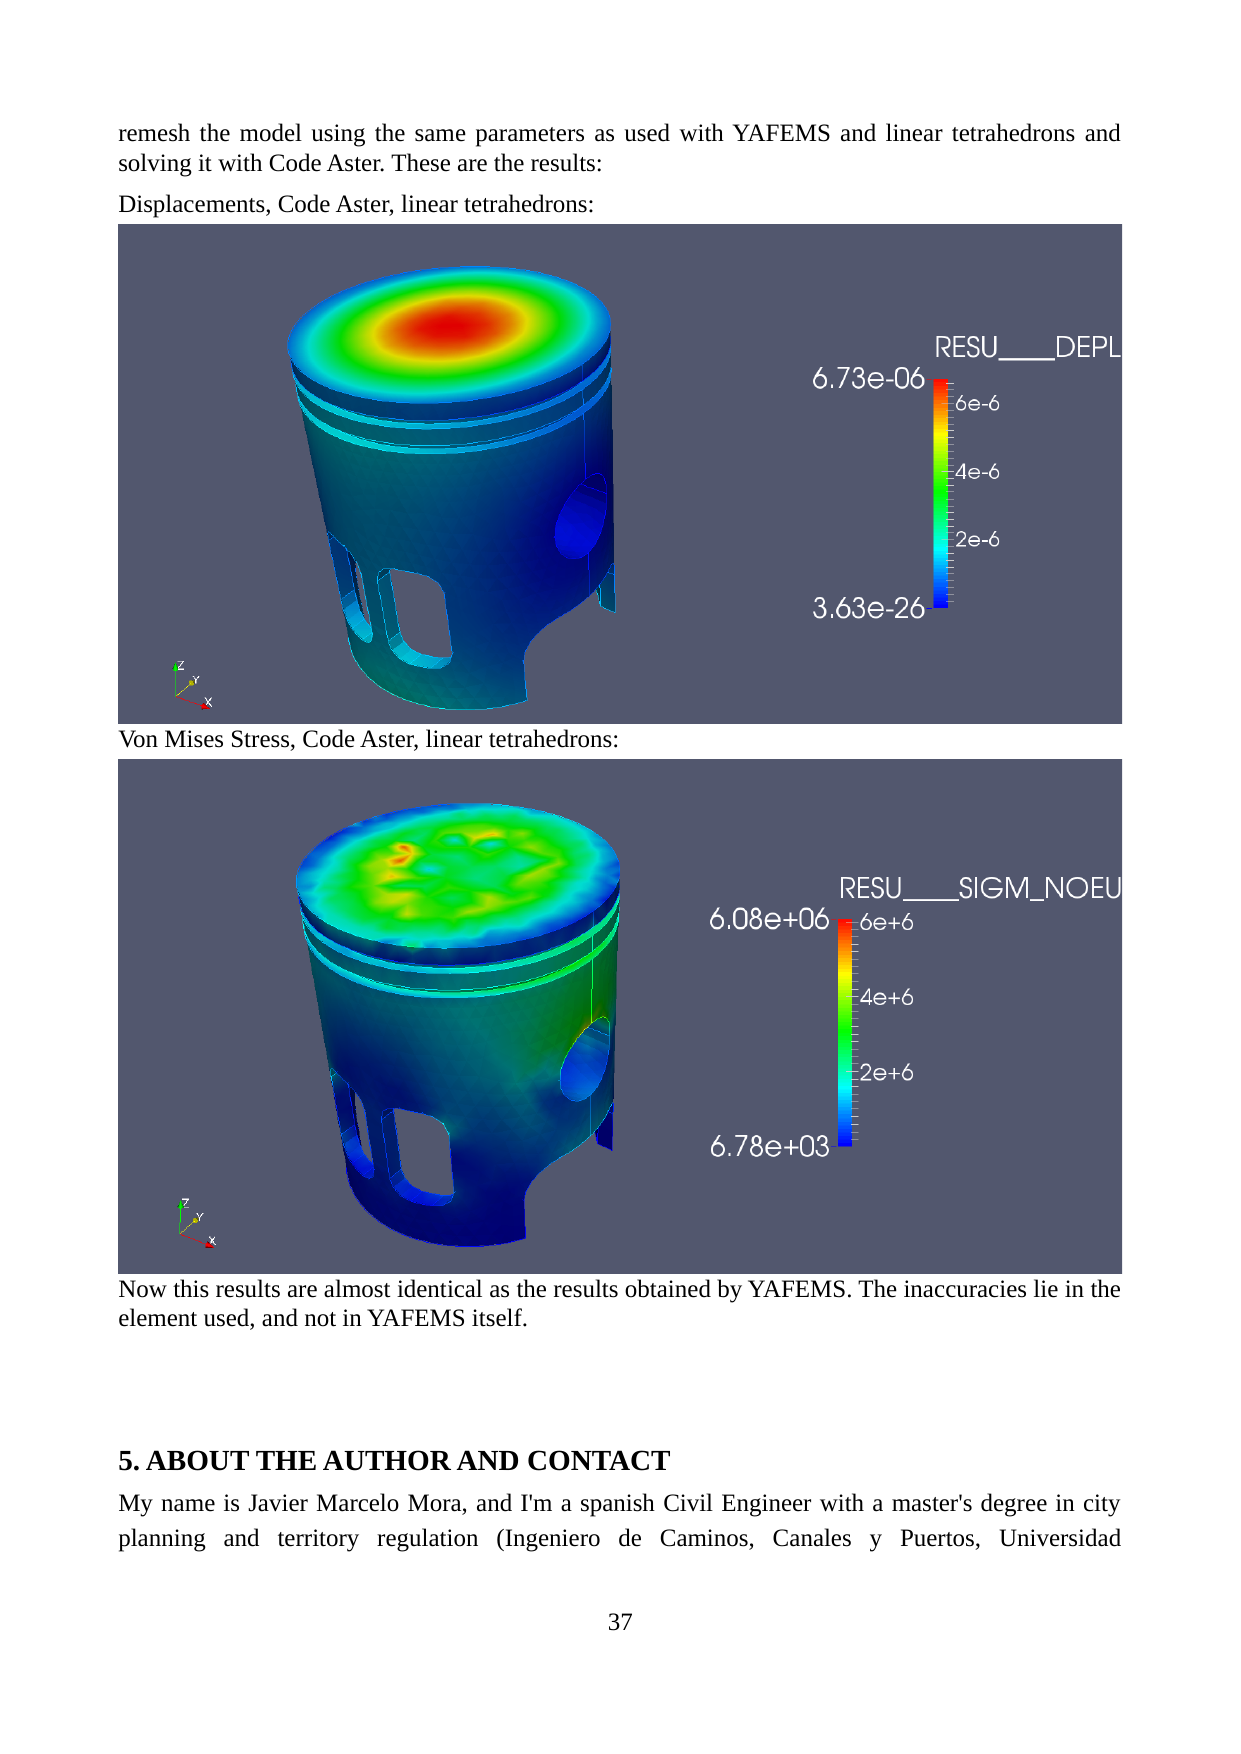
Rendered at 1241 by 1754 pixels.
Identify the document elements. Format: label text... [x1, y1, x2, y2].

text Von Mises Stress, Code Aster, linear tetrahedrons: [118, 724, 1122, 753]
picture [118, 224, 1123, 724]
picture [118, 759, 1123, 1274]
text remesh the model using the same parameters as used with YAFEMS and linear tetrahedrons and solving it with Code Aster. These are the results: [118, 118, 1122, 177]
text Now this results are almost identical as the results obtained by YAFEMS. The inaccuracies lie in the element used, and not in YAFEMS itself. [118, 1274, 1122, 1333]
subtitle 5. ABOUT THE AUTHOR AND CONTACT [118, 1446, 1122, 1476]
text Displacements, Code Aster, linear tetrahedrons: [118, 189, 1122, 218]
text My name is Javier Marcelo Mora, and I'm a spanish Civil Engineer with a master's degree in city planning and territory regulation (Ingeniero de Caminos, Canales y Puertos, Universidad [118, 1488, 1122, 1552]
